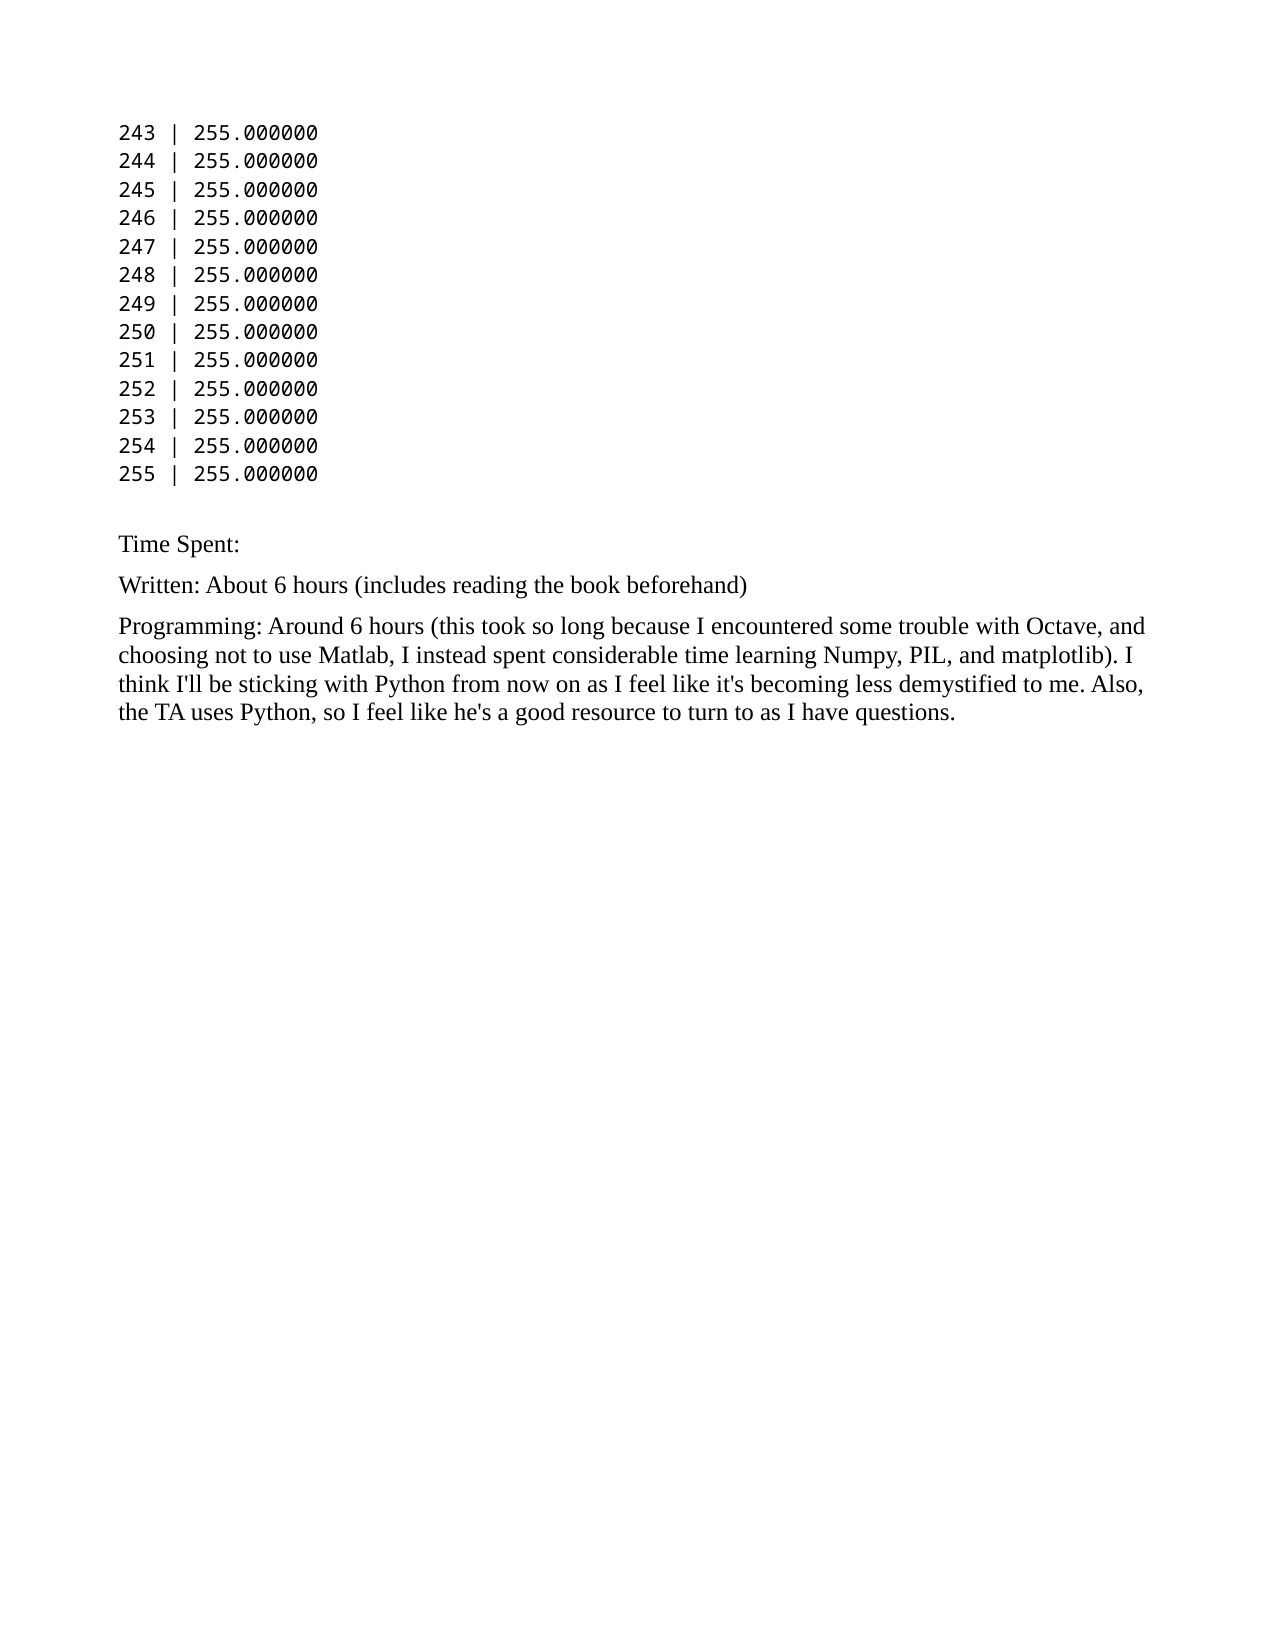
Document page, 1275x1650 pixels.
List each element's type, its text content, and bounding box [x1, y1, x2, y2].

text 248 | 255.000000 [118, 260, 1157, 289]
text 243 | 255.000000 [118, 118, 1157, 147]
text 244 | 255.000000 [118, 147, 1157, 175]
text Time Spent: [118, 529, 1157, 557]
text Written: About 6 hours (includes reading the book beforehand) [118, 570, 1157, 599]
text 249 | 255.000000 [118, 289, 1157, 317]
text 253 | 255.000000 [118, 402, 1157, 431]
text 251 | 255.000000 [118, 346, 1157, 374]
text Programming: Around 6 hours (this took so long because I encountered some trouble with Octave, and choosing not to use Matlab, I instead spent considerable time learning Numpy, PIL, and matplotlib). I think I'll be sticking with Python from now on as I feel like it's becoming less demystified to me. Also, the TA uses Python, so I feel like he's a good resource to turn to as I have questions. [118, 611, 1157, 726]
text 246 | 255.000000 [118, 203, 1157, 232]
text 247 | 255.000000 [118, 232, 1157, 260]
text 254 | 255.000000 [118, 431, 1157, 459]
text 245 | 255.000000 [118, 175, 1157, 203]
text 252 | 255.000000 [118, 374, 1157, 402]
text 255 | 255.000000 [118, 459, 1157, 488]
text 250 | 255.000000 [118, 317, 1157, 346]
